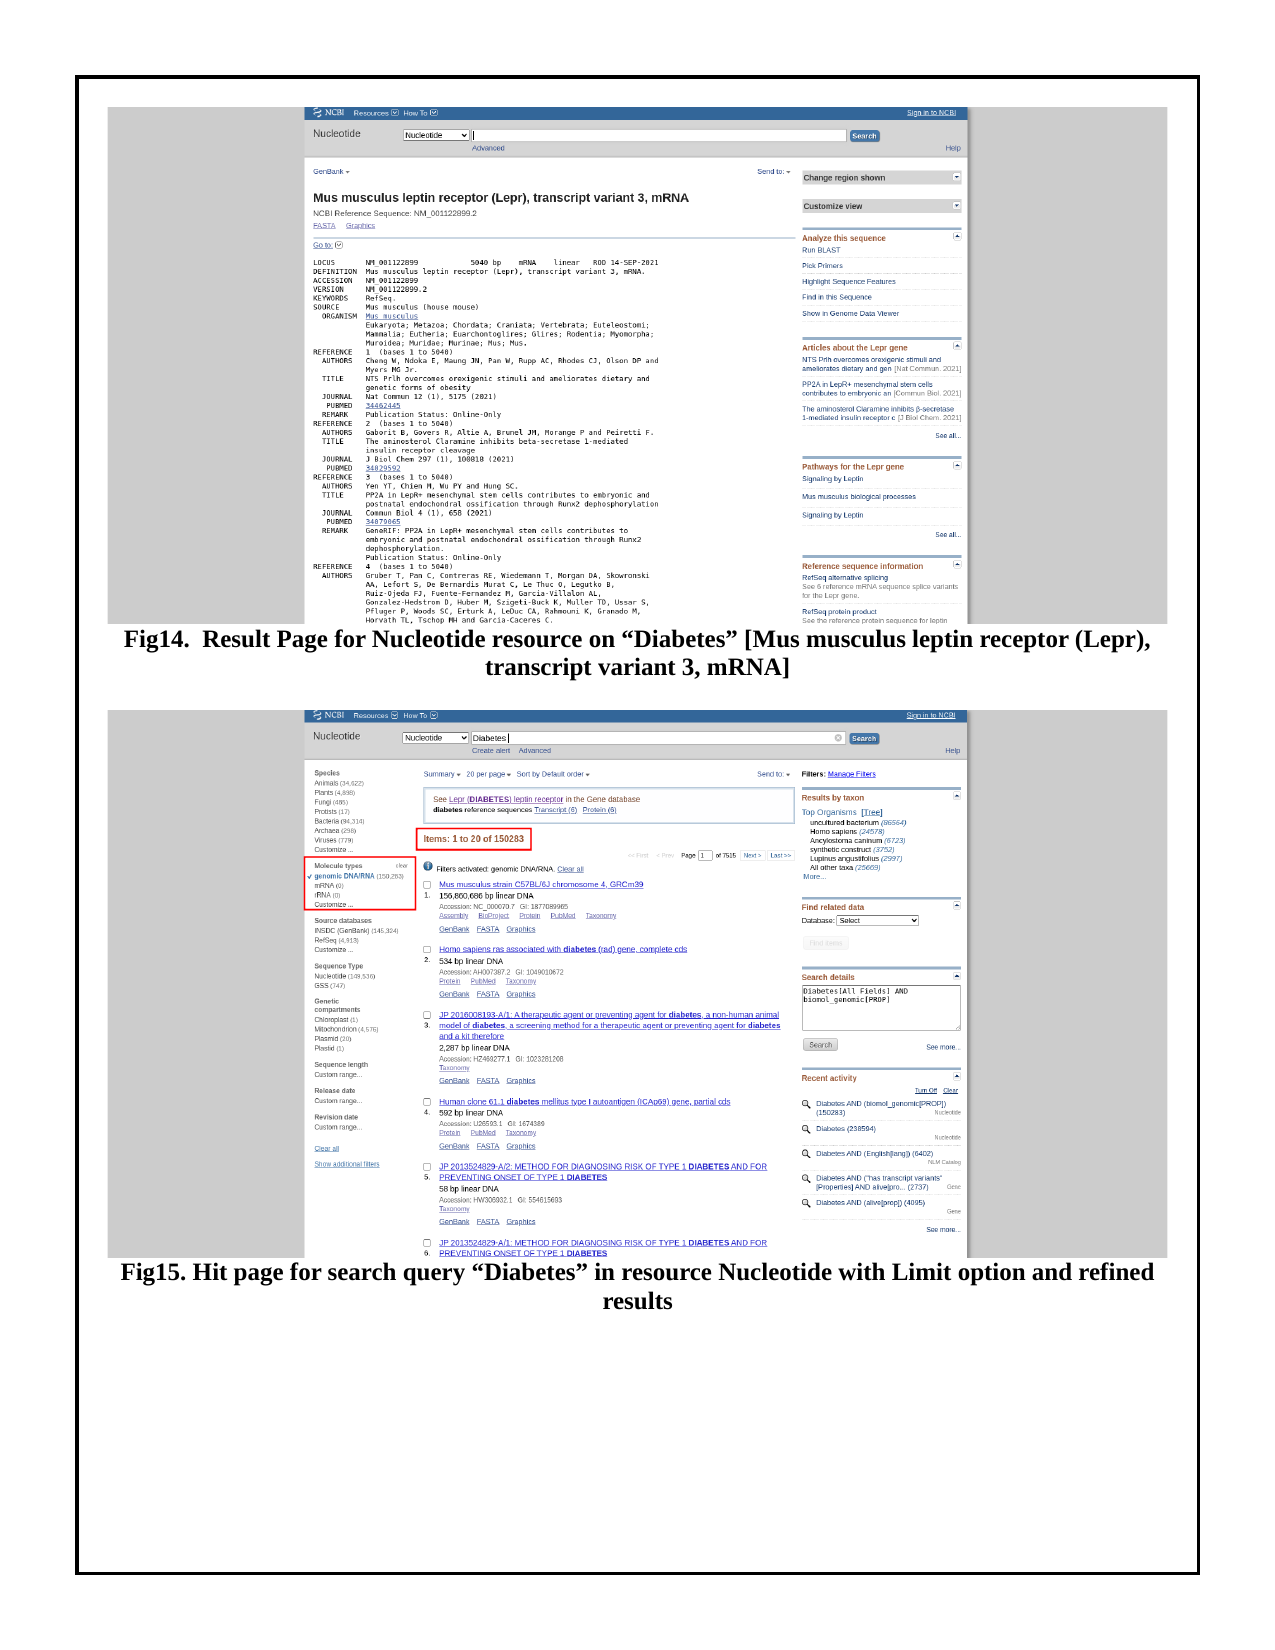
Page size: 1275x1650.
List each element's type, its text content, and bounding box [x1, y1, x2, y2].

text Fig14. Result Page for Nucleotide resource on “Diabetes” [Mus musculus leptin receptor (Lepr), transcript variant 3, mRNA] [108, 624, 1167, 681]
picture [107, 710, 1168, 1258]
picture [107, 107, 1168, 624]
text Fig15. Hit page for search query “Diabetes” in resource Nucleotide with Limit option and refined results [108, 1258, 1167, 1315]
